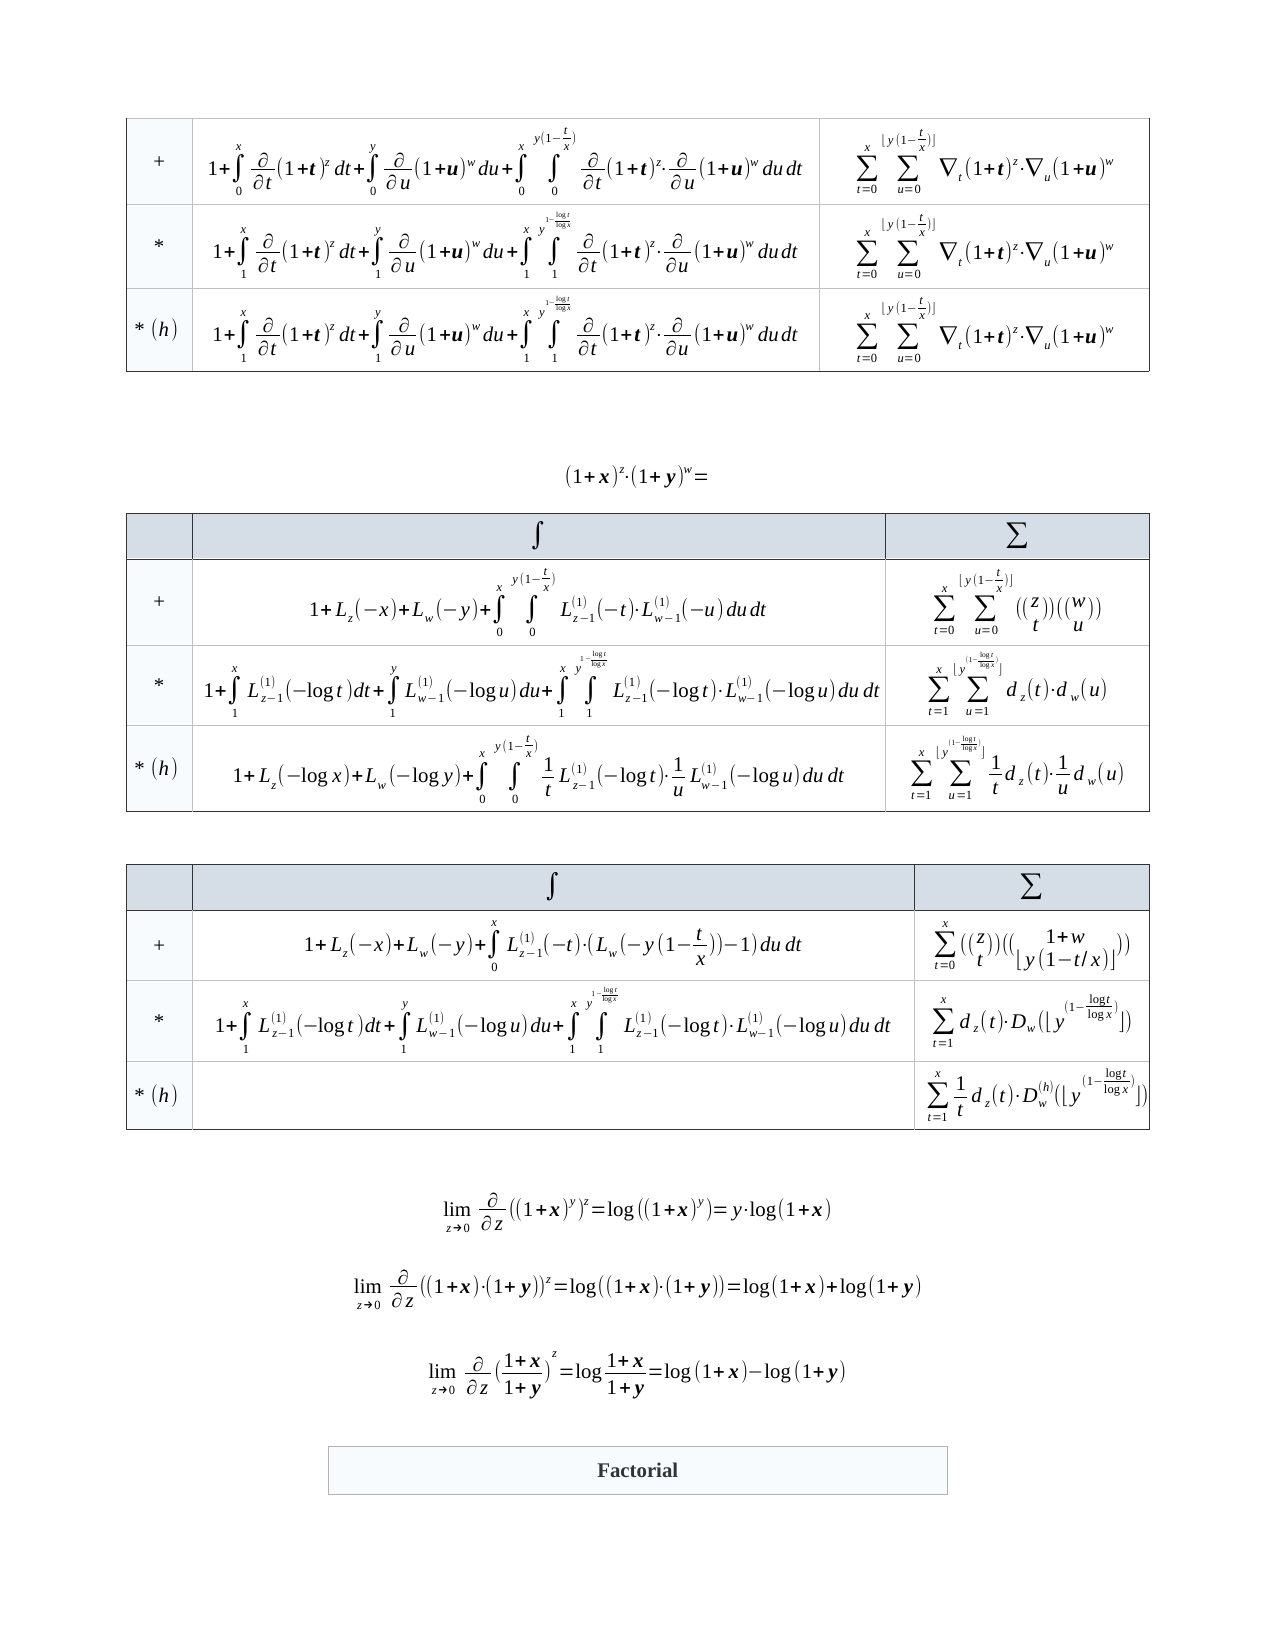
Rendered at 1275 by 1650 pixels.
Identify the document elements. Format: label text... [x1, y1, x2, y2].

table_cell [193, 726, 885, 811]
table_cell [193, 289, 819, 371]
table_cell + [127, 119, 192, 204]
table_header [127, 514, 192, 558]
table_cell [193, 560, 885, 644]
table_cell + [127, 560, 192, 644]
table_cell [820, 289, 1149, 371]
table_cell [193, 205, 819, 288]
table_cell [193, 119, 819, 204]
table_cell [820, 205, 1149, 288]
table_cell * [127, 981, 192, 1061]
table_header [886, 514, 1149, 558]
table_cell * [127, 205, 192, 288]
table_header [915, 865, 1149, 910]
table_cell [915, 911, 1149, 980]
table_cell [820, 119, 1149, 204]
table_cell [915, 981, 1149, 1061]
table_cell + [127, 911, 192, 980]
table_header [127, 865, 192, 910]
table_cell * [127, 289, 192, 371]
table_cell [886, 726, 1149, 811]
table_cell [193, 981, 914, 1061]
table_header [193, 514, 885, 558]
table_cell [193, 911, 914, 980]
table_cell [193, 646, 885, 725]
text Factorial [329, 1447, 947, 1494]
table_cell * [127, 1062, 192, 1129]
table_cell [915, 1062, 1149, 1129]
table_cell [886, 646, 1149, 725]
table_cell * [127, 726, 192, 811]
table_header [193, 865, 914, 910]
table_cell [886, 560, 1149, 644]
table_cell [193, 1062, 914, 1129]
table_cell * [127, 646, 192, 725]
